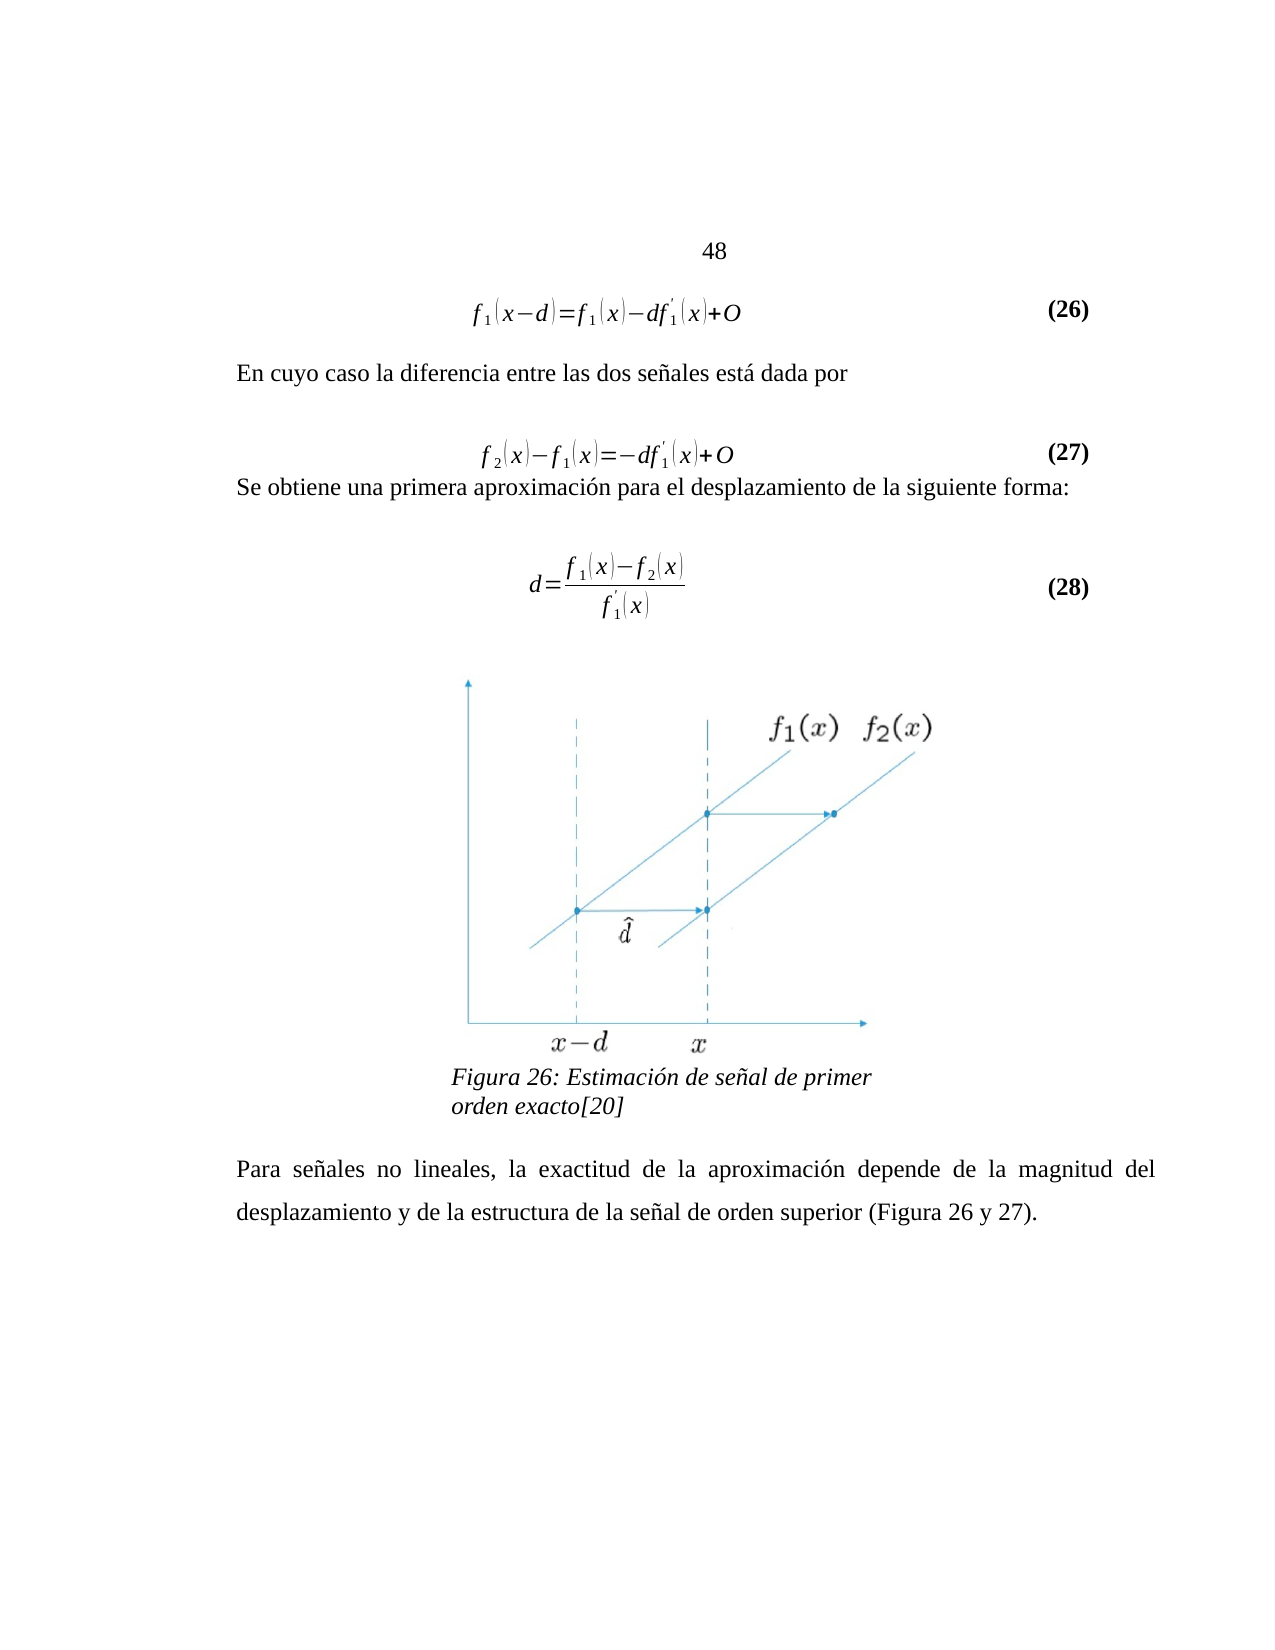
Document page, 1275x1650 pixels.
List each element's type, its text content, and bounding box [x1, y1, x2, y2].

text Figura 26: Estimación de señal de primer orden exacto[20] [451, 1057, 936, 1119]
text Se obtiene una primera aproximación para el desplazamiento de la siguiente forma: [236, 472, 1157, 501]
table_header (27) [991, 437, 1146, 472]
table_header (26) [991, 295, 1146, 358]
text Para señales no lineales, la exactitud de la aproximación depende de la magnitud del desplazamiento y de la estructura de la señal de orden superior (Figura 26 y 27). [236, 1154, 1157, 1226]
table_header [224, 437, 991, 472]
picture [451, 663, 936, 1057]
text En cuyo caso la diferencia entre las dos señales está dada por [236, 358, 1157, 387]
table_header [224, 551, 991, 622]
table_header (28) [991, 551, 1146, 622]
table_header [224, 295, 991, 358]
